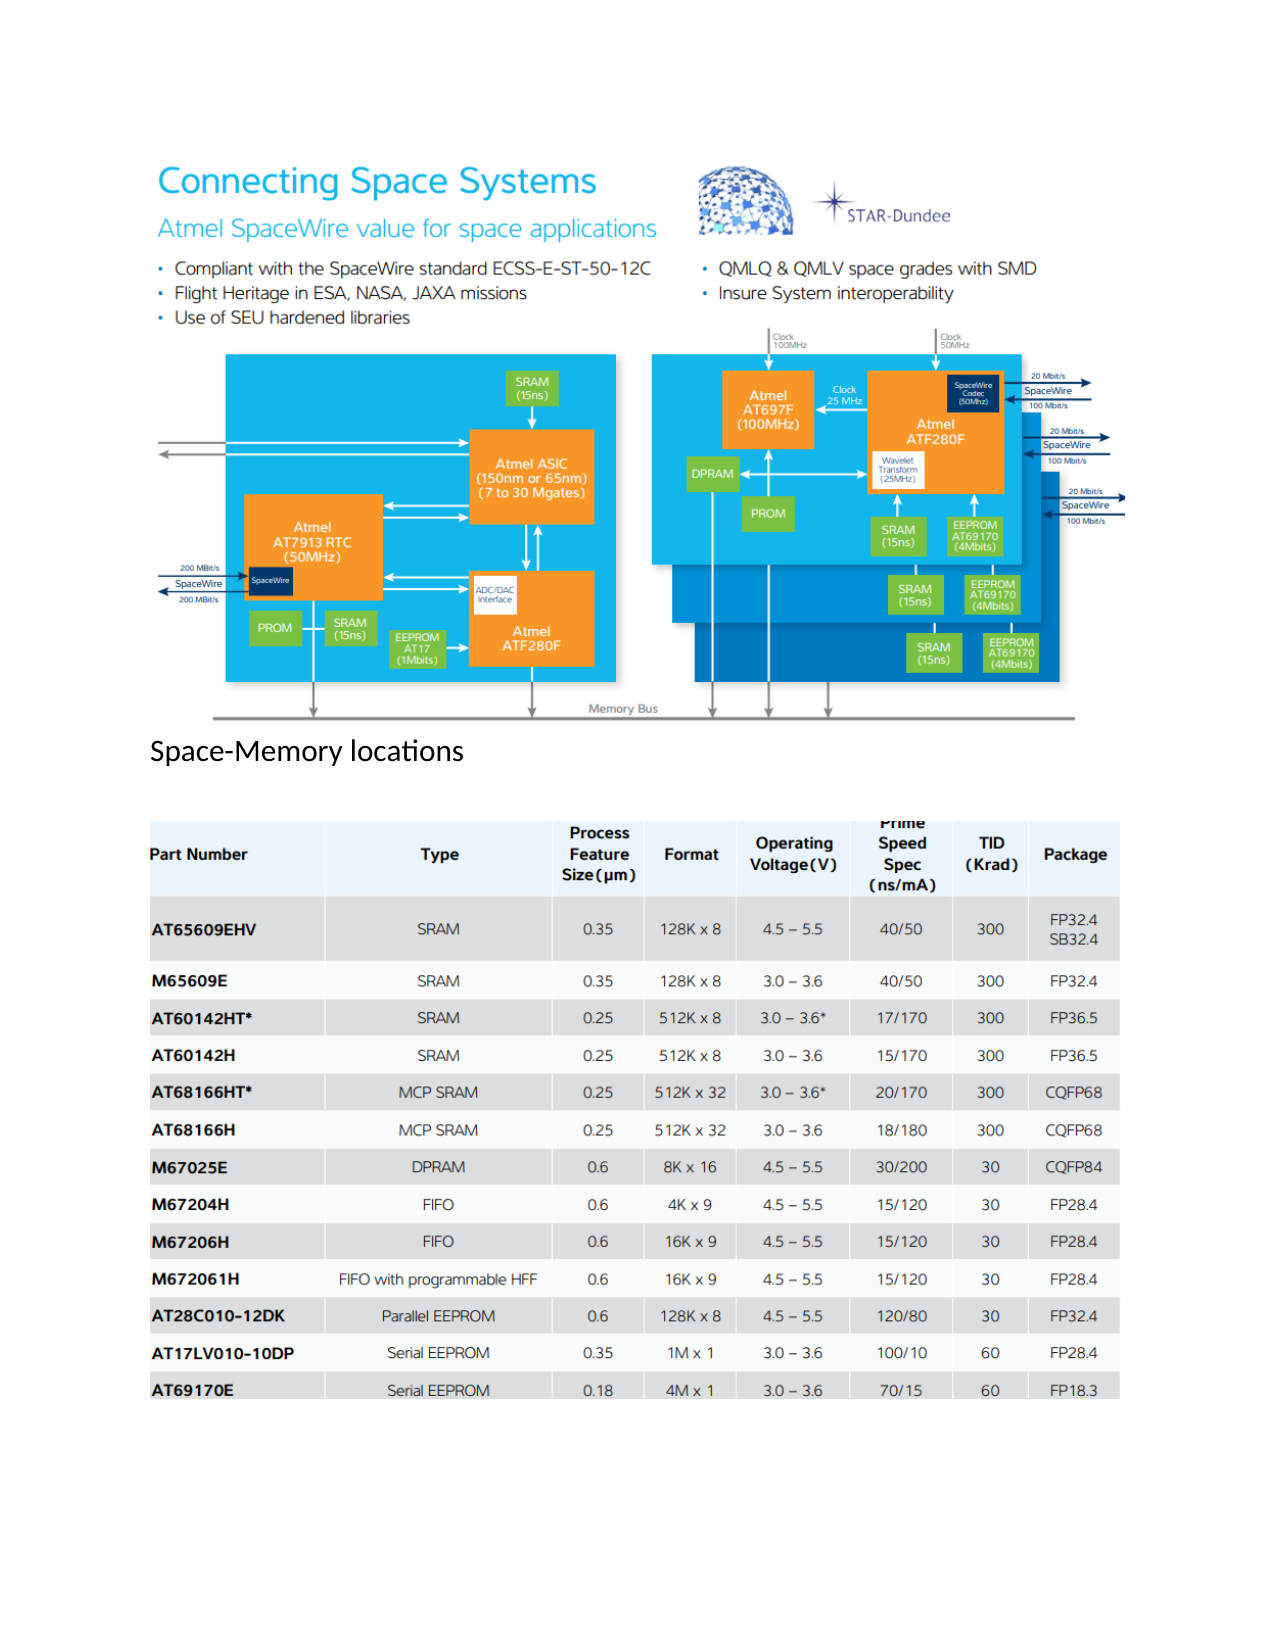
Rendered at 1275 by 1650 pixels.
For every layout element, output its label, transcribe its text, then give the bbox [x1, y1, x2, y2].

picture [150, 821, 1125, 1399]
text Space-Memory locations [150, 731, 1125, 769]
picture [150, 150, 1125, 727]
